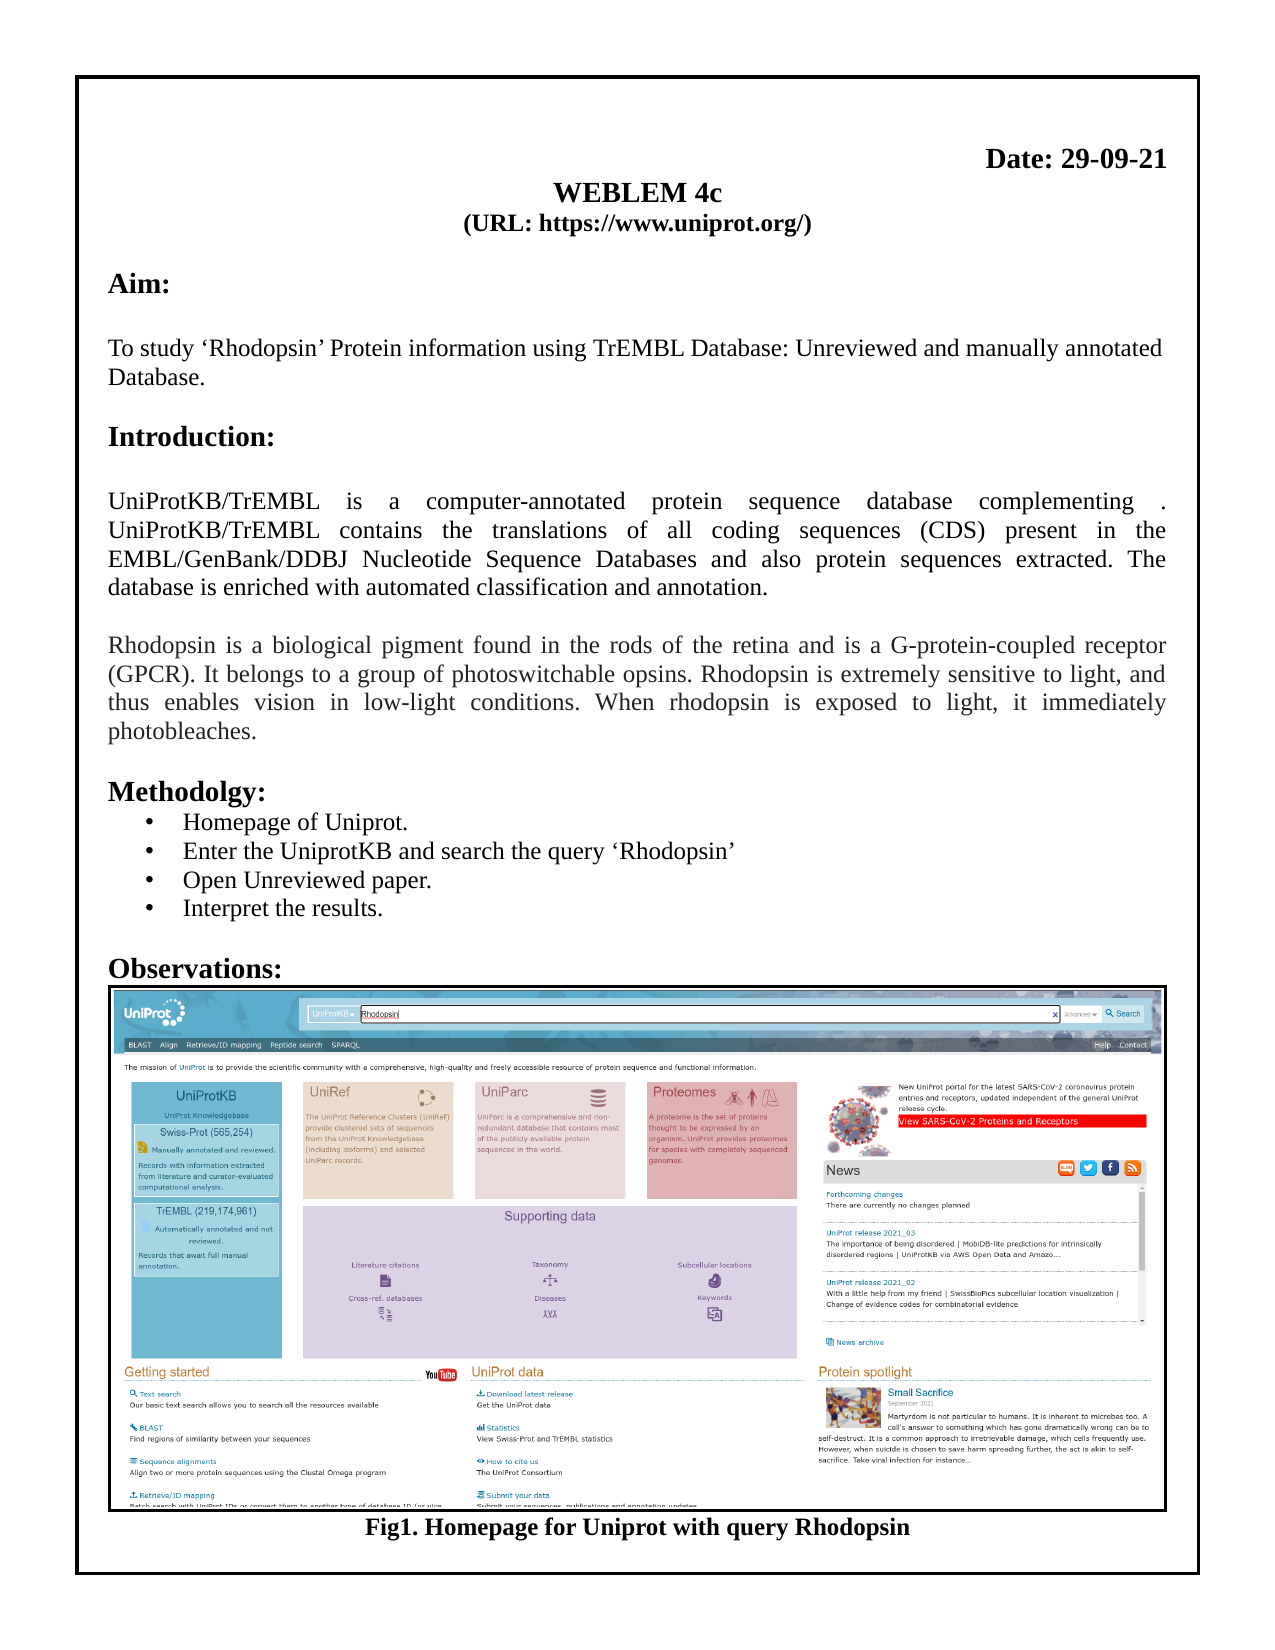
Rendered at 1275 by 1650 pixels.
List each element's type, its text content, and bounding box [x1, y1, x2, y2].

text Methodolgy: [108, 774, 1167, 807]
list Interpret the results. [145, 893, 1167, 922]
list Enter the UniprotKB and search the query ‘Rhodopsin’ [145, 836, 1167, 865]
text Introduction: [108, 419, 1167, 453]
text WEBLEM 4c [108, 175, 1167, 208]
text Rhodopsin is a biological pigment found in the rods of the retina and is a G-protein-coupled receptor (GPCR). It belongs to a group of photoswitchable opsins. Rhodopsin is extremely sensitive to light, and thus enables vision in low-light conditions. When rhodopsin is exposed to light, it immediately photobleaches. [108, 630, 1167, 745]
text Fig1. Homepage for Uniprot with query Rhodopsin [108, 1512, 1167, 1541]
text Aim: [108, 266, 1167, 299]
text To study ‘Rhodopsin’ Protein information using TrEMBL Database: Unreviewed and manually annotated Database. [108, 333, 1167, 390]
list Open Unreviewed paper. [145, 865, 1167, 893]
text Observations: [108, 951, 1167, 984]
text UniProtKB/TrEMBL is a computer-annotated protein sequence database complementing . UniProtKB/TrEMBL contains the translations of all coding sequences (CDS) present in the EMBL/GenBank/DDBJ Nucleotide Sequence Databases and also protein sequences extracted. The database is enriched with automated classification and annotation. [108, 486, 1167, 601]
text (URL: https://www.uniprot.org/) [108, 208, 1167, 237]
list Homepage of Uniprot. [145, 807, 1167, 836]
text Date: 29-09-21 [108, 141, 1167, 175]
picture [113, 990, 1162, 1507]
